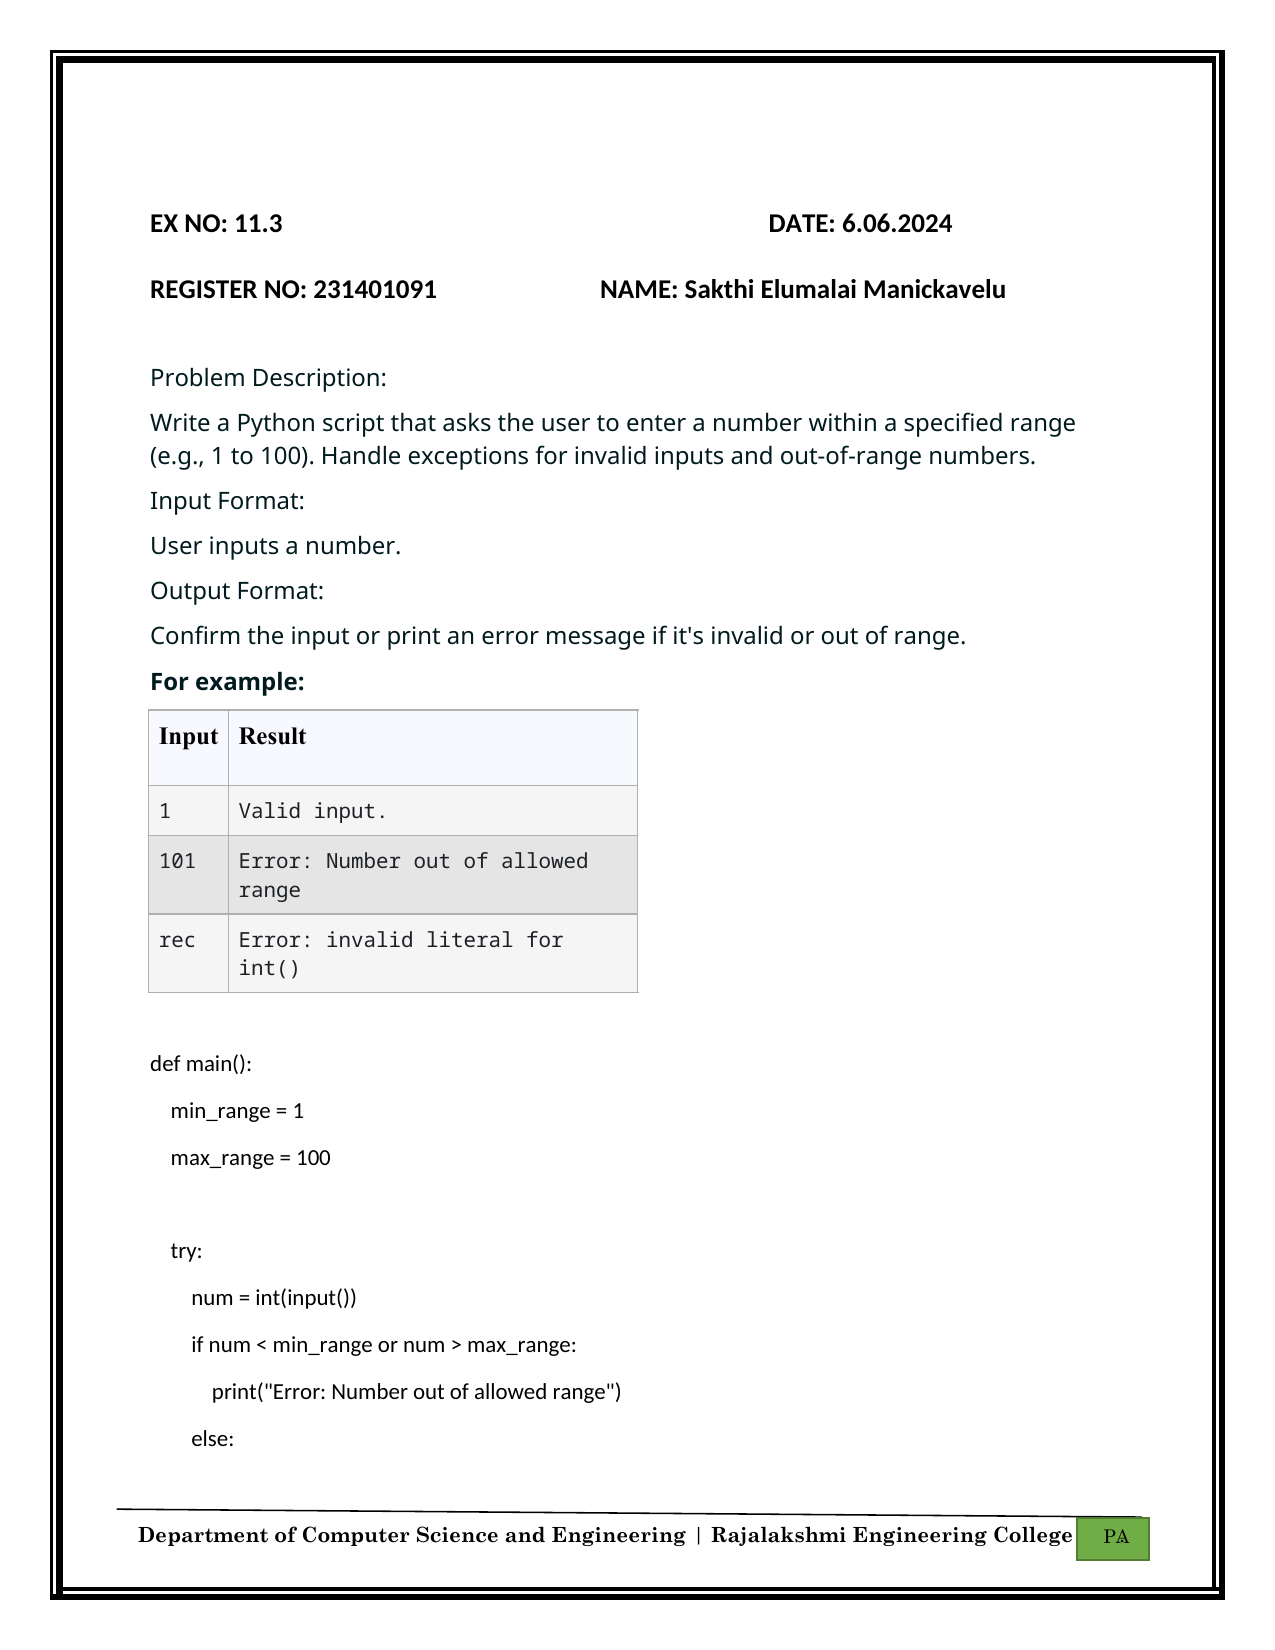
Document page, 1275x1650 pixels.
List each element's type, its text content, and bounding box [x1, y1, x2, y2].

text Confirm the input or print an error message if it's invalid or out of range. [150, 619, 1125, 652]
text max_range = 100 [150, 1143, 1125, 1171]
table_cell 1 [149, 786, 228, 835]
text Output Format: [150, 574, 1125, 607]
text min_range = 1 [150, 1096, 1125, 1124]
table_cell Error: invalid literal for int() [229, 915, 637, 992]
text else: [150, 1424, 1125, 1452]
text if num < min_range or num > max_range: [150, 1330, 1125, 1358]
text try: [150, 1237, 1125, 1264]
table_cell rec [149, 915, 228, 992]
text Write a Python script that asks the user to enter a number within a specified range (e.g., 1 to 100). Handle exceptions for invalid inputs and out-of-range numbers. [150, 406, 1125, 471]
table_header Result [229, 711, 637, 785]
text def main(): [150, 1049, 1125, 1077]
table_cell Valid input. [229, 786, 637, 835]
text Input Format: [150, 484, 1125, 516]
table_cell 101 [149, 836, 228, 913]
text print("Error: Number out of allowed range") [150, 1377, 1125, 1405]
table_header Input [149, 711, 228, 785]
text Problem Description: [150, 361, 1125, 394]
text EX NO: 11.3 DATE: 6.06.2024 REGISTER NO: 231401091 NAME: Sakthi Elumalai Manickavelu [150, 206, 1125, 305]
text User inputs a number. [150, 529, 1125, 562]
text For example: [150, 664, 1125, 697]
table_cell Error: Number out of allowed range [229, 836, 637, 913]
text num = int(input()) [150, 1283, 1125, 1311]
